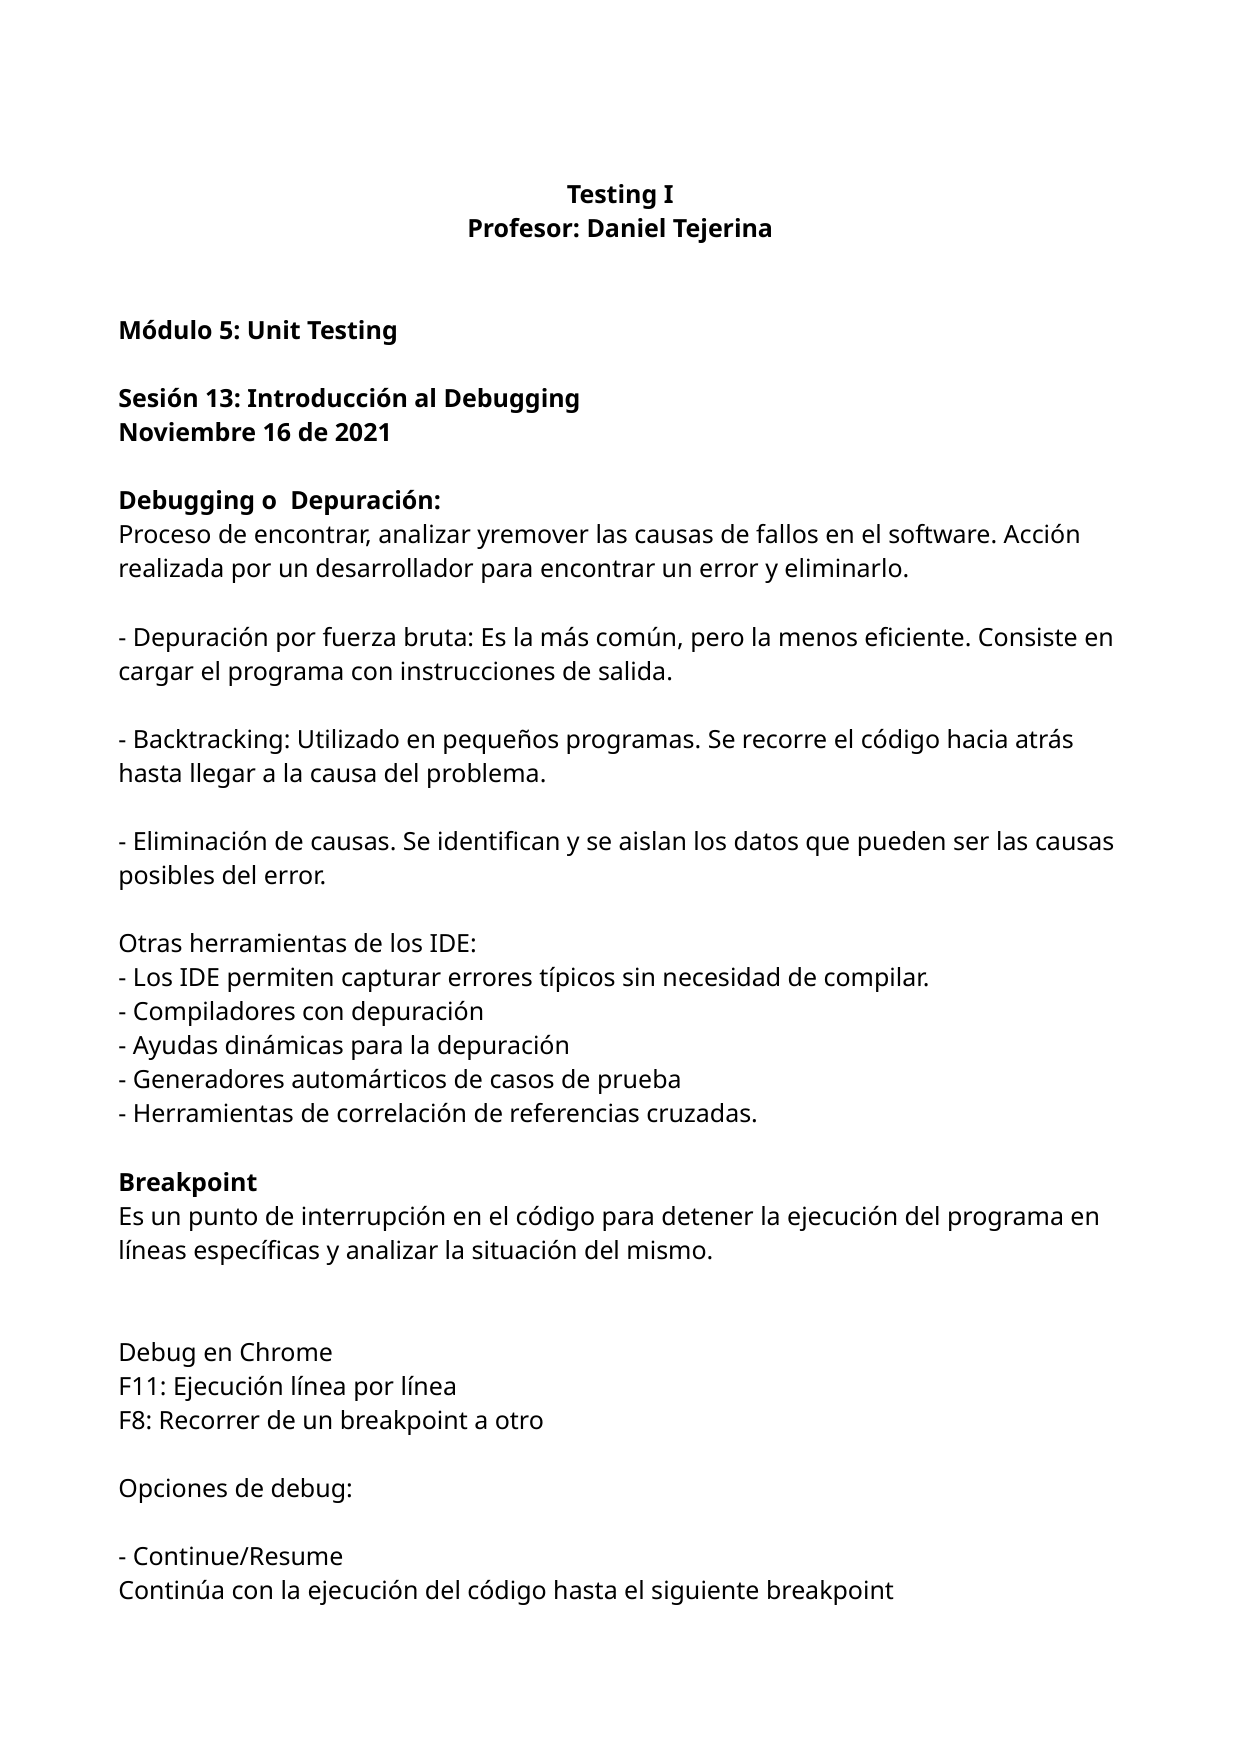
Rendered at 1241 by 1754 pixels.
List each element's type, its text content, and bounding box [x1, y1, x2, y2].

text Profesor: Daniel Tejerina [118, 210, 1122, 244]
text - Los IDE permiten capturar errores típicos sin necesidad de compilar. [118, 960, 1122, 994]
text - Backtracking: Utilizado en pequeños programas. Se recorre el código hacia atrás hasta llegar a la causa del problema. [118, 721, 1122, 789]
text Opciones de debug: [118, 1471, 1122, 1505]
text - Depuración por fuerza bruta: Es la más común, pero la menos eficiente. Consiste en cargar el programa con instrucciones de salida. [118, 619, 1122, 687]
text - Generadores automárticos de casos de prueba [118, 1062, 1122, 1096]
text - Eliminación de causas. Se identifican y se aislan los datos que pueden ser las causas posibles del error. [118, 823, 1122, 892]
text - Ayudas dinámicas para la depuración [118, 1028, 1122, 1062]
text Debugging o Depuración: [118, 483, 1122, 517]
text Es un punto de interrupción en el código para detener la ejecución del programa en líneas específicas y analizar la situación del mismo. [118, 1198, 1122, 1266]
text - Continue/Resume [118, 1539, 1122, 1573]
text Otras herramientas de los IDE: [118, 926, 1122, 960]
text - Herramientas de correlación de referencias cruzadas. [118, 1096, 1122, 1130]
text Proceso de encontrar, analizar yremover las causas de fallos en el software. Acción realizada por un desarrollador para encontrar un error y eliminarlo. [118, 517, 1122, 585]
text Breakpoint [118, 1164, 1122, 1198]
text F8: Recorrer de un breakpoint a otro [118, 1403, 1122, 1437]
text Testing I [118, 176, 1122, 210]
text F11: Ejecución línea por línea [118, 1368, 1122, 1403]
text Continúa con la ejecución del código hasta el siguiente breakpoint [118, 1573, 1122, 1607]
text - Compiladores con depuración [118, 994, 1122, 1028]
text Sesión 13: Introducción al Debugging [118, 381, 1122, 415]
text Noviembre 16 de 2021 [118, 415, 1122, 449]
text Módulo 5: Unit Testing [118, 313, 1122, 347]
text Debug en Chrome [118, 1334, 1122, 1368]
